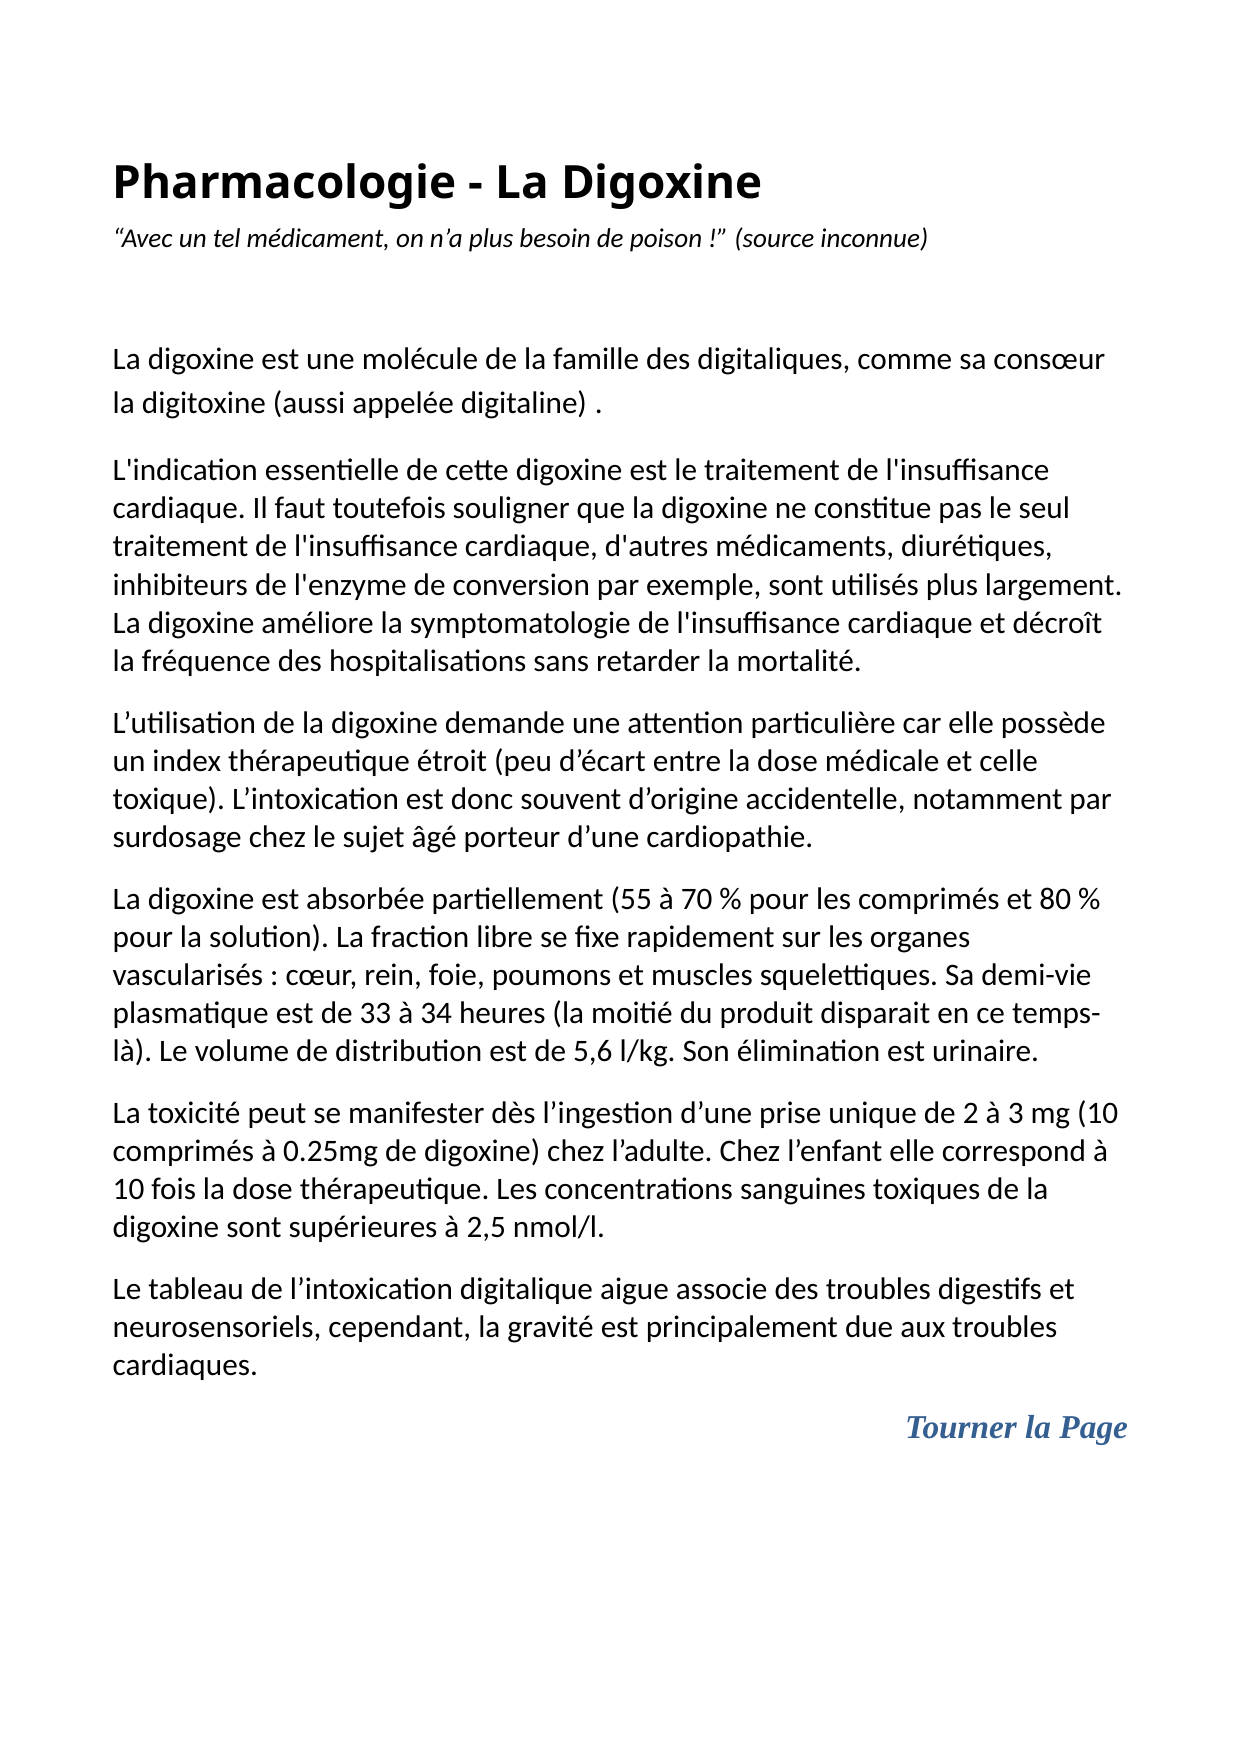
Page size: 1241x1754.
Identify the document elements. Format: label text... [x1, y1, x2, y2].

title Pharmacologie - La Digoxine [112, 150, 1128, 212]
text La digoxine est absorbée partiellement (55 à 70 % pour les comprimés et 80 % pour la solution). La fraction libre se fixe rapidement sur les organes vascularisés : cœur, rein, foie, poumons et muscles squelettiques. Sa demi-vie plasmatique est de 33 à 34 heures (la moitié du produit disparait en ce temps-là). Le volume de distribution est de 5,6 l/kg. Son élimination est urinaire. [112, 879, 1128, 1069]
text L'indication essentielle de cette digoxine est le traitement de l'insuffisance cardiaque. Il faut toutefois souligner que la digoxine ne constitue pas le seul traitement de l'insuffisance cardiaque, d'autres médicaments, diurétiques, inhibiteurs de l'enzyme de conversion par exemple, sont utilisés plus largement. La digoxine améliore la symptomatologie de l'insuffisance cardiaque et décroît la fréquence des hospitalisations sans retarder la mortalité. [112, 450, 1128, 679]
text La toxicité peut se manifester dès l’ingestion d’une prise unique de 2 à 3 mg (10 comprimés à 0.25mg de digoxine) chez l’adulte. Chez l’enfant elle correspond à 10 fois la dose thérapeutique. Les concentrations sanguines toxiques de la digoxine sont supérieures à 2,5 nmol/l. [112, 1093, 1128, 1246]
text Le tableau de l’intoxication digitalique aigue associe des troubles digestifs et neurosensoriels, cependant, la gravité est principalement due aux troubles cardiaques. [112, 1269, 1128, 1384]
subtitle Tourner la Page [112, 1407, 1128, 1446]
text La digoxine est une molécule de la famille des digitaliques, comme sa consœur la digitoxine (aussi appelée digitaline) . [112, 339, 1128, 421]
text L’utilisation de la digoxine demande une attention particulière car elle possède un index thérapeutique étroit (peu d’écart entre la dose médicale et celle toxique). L’intoxication est donc souvent d’origine accidentelle, notamment par surdosage chez le sujet âgé porteur d’une cardiopathie. [112, 703, 1128, 855]
text “Avec un tel médicament, on n’a plus besoin de poison !” (source inconnue) [112, 222, 1128, 255]
